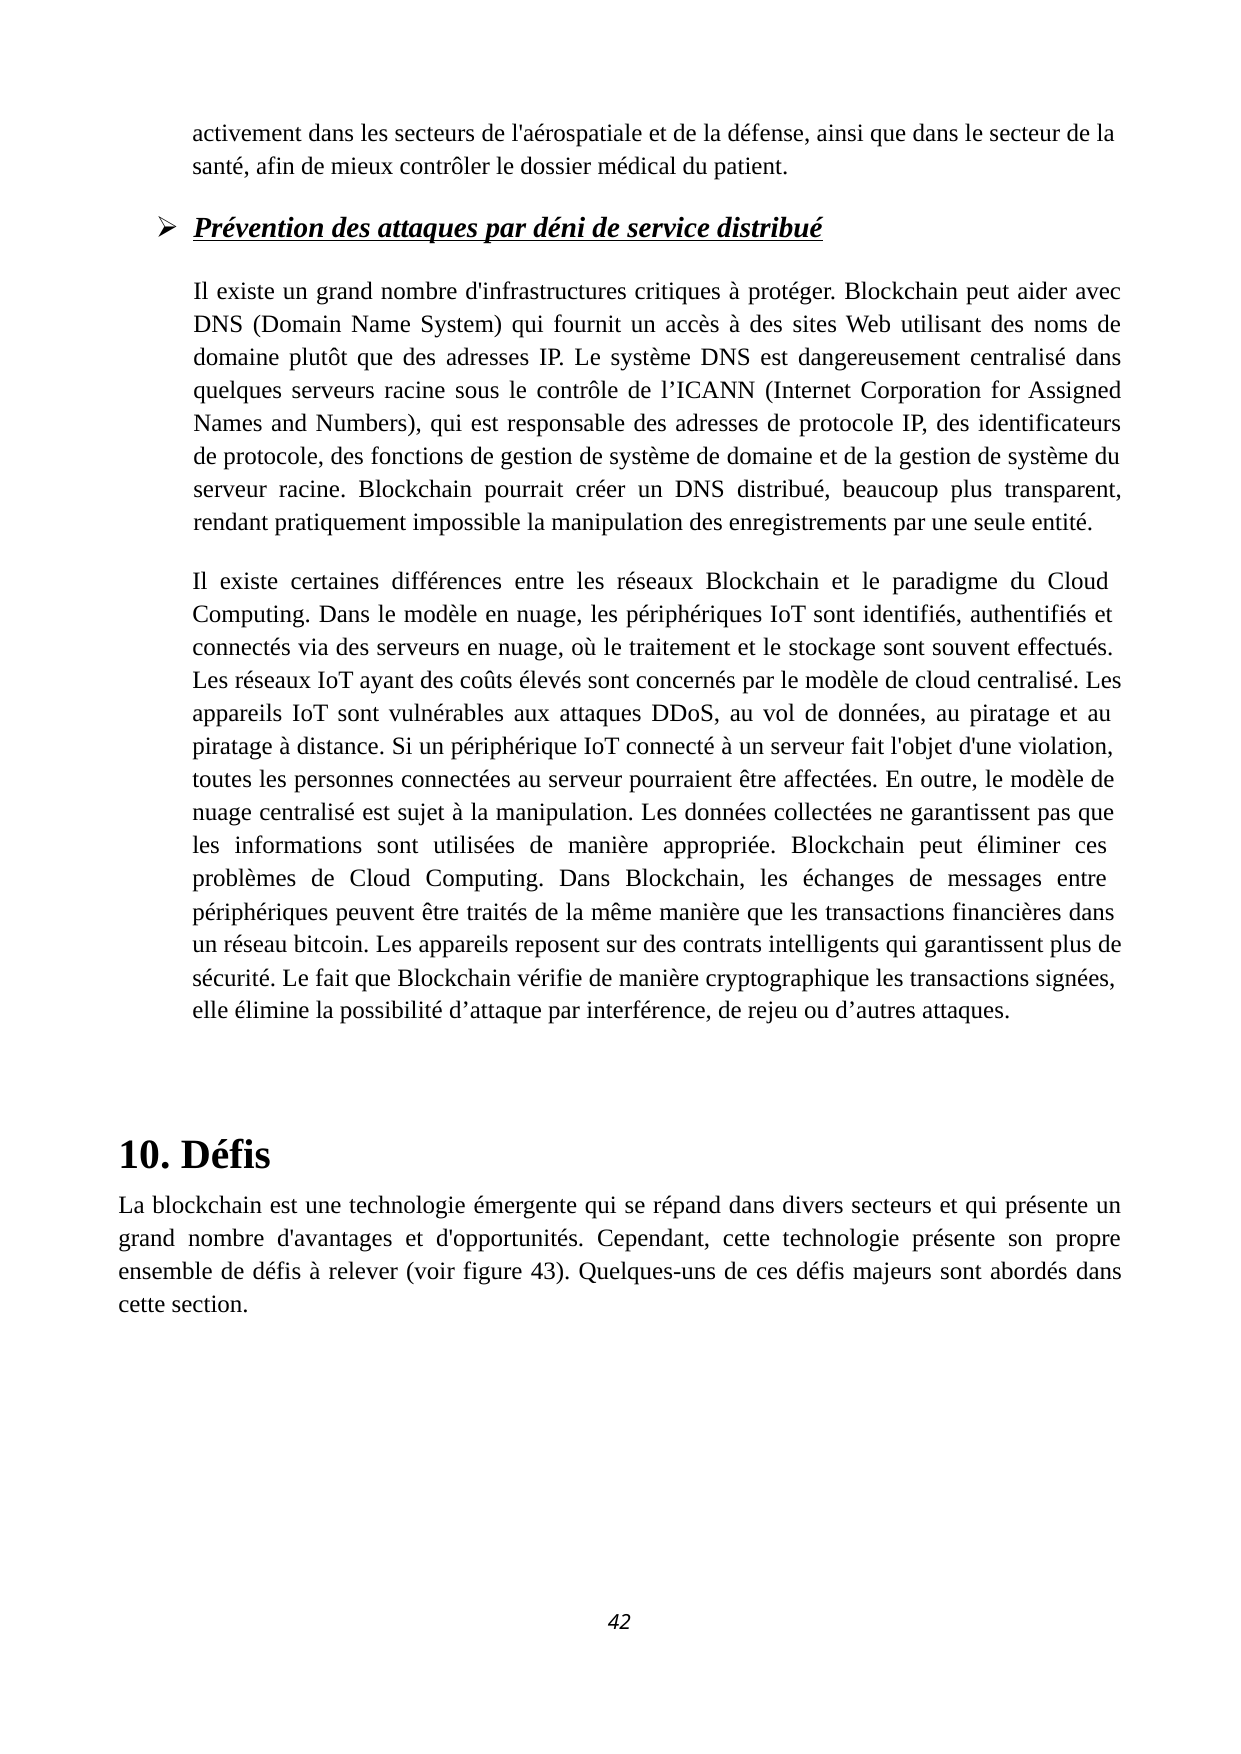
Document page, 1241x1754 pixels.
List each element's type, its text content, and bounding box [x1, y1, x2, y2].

list Il existe un grand nombre d'infrastructures critiques à protéger. Blockchain peut aider avec DNS (Domain Name System) qui fournit un accès à des sites Web utilisant des noms de domaine plutôt que des adresses IP. Le système DNS est dangereusement centralisé dans quelques serveurs racine sous le contrôle de l’ICANN (Internet Corporation for Assigned Names and Numbers), qui est responsable des adresses de protocole IP, des identificateurs de protocole, des fonctions de gestion de système de domaine et de la gestion de système du serveur racine. Blockchain pourrait créer un DNS distribué, beaucoup plus transparent, rendant pratiquement impossible la manipulation des enregistrements par une seule entité. [156, 276, 1122, 536]
text activement dans les secteurs de l'aérospatiale et de la défense, ainsi que dans le secteur de la santé, afin de mieux contrôler le dossier médical du patient. [118, 118, 1122, 180]
list Prévention des attaques par déni de service distribué [156, 211, 1122, 244]
subtitle 10. Défis [118, 1129, 1122, 1177]
text La blockchain est une technologie émergente qui se répand dans divers secteurs et qui présente un grand nombre d'avantages et d'opportunités. Cependant, cette technologie présente son propre ensemble de défis à relever (voir figure 43). Quelques-uns de ces défis majeurs sont abordés dans cette section. [118, 1190, 1122, 1318]
text Il existe certaines différences entre les réseaux Blockchain et le paradigme du Cloud Computing. Dans le modèle en nuage, les périphériques IoT sont identifiés, authentifiés et connectés via des serveurs en nuage, où le traitement et le stockage sont souvent effectués. Les réseaux IoT ayant des coûts élevés sont concernés par le modèle de cloud centralisé. Les appareils IoT sont vulnérables aux attaques DDoS, au vol de données, au piratage et au piratage à distance. Si un périphérique IoT connecté à un serveur fait l'objet d'une violation, toutes les personnes connectées au serveur pourraient être affectées. En outre, le modèle de nuage centralisé est sujet à la manipulation. Les données collectées ne garantissent pas que les informations sont utilisées de manière appropriée. Blockchain peut éliminer ces problèmes de Cloud Computing. Dans Blockchain, les échanges de messages entre périphériques peuvent être traités de la même manière que les transactions financières dans un réseau bitcoin. Les appareils reposent sur des contrats intelligents qui garantissent plus de sécurité. Le fait que Blockchain vérifie de manière cryptographique les transactions signées, elle élimine la possibilité d’attaque par interférence, de rejeu ou d’autres attaques. [118, 566, 1122, 1024]
